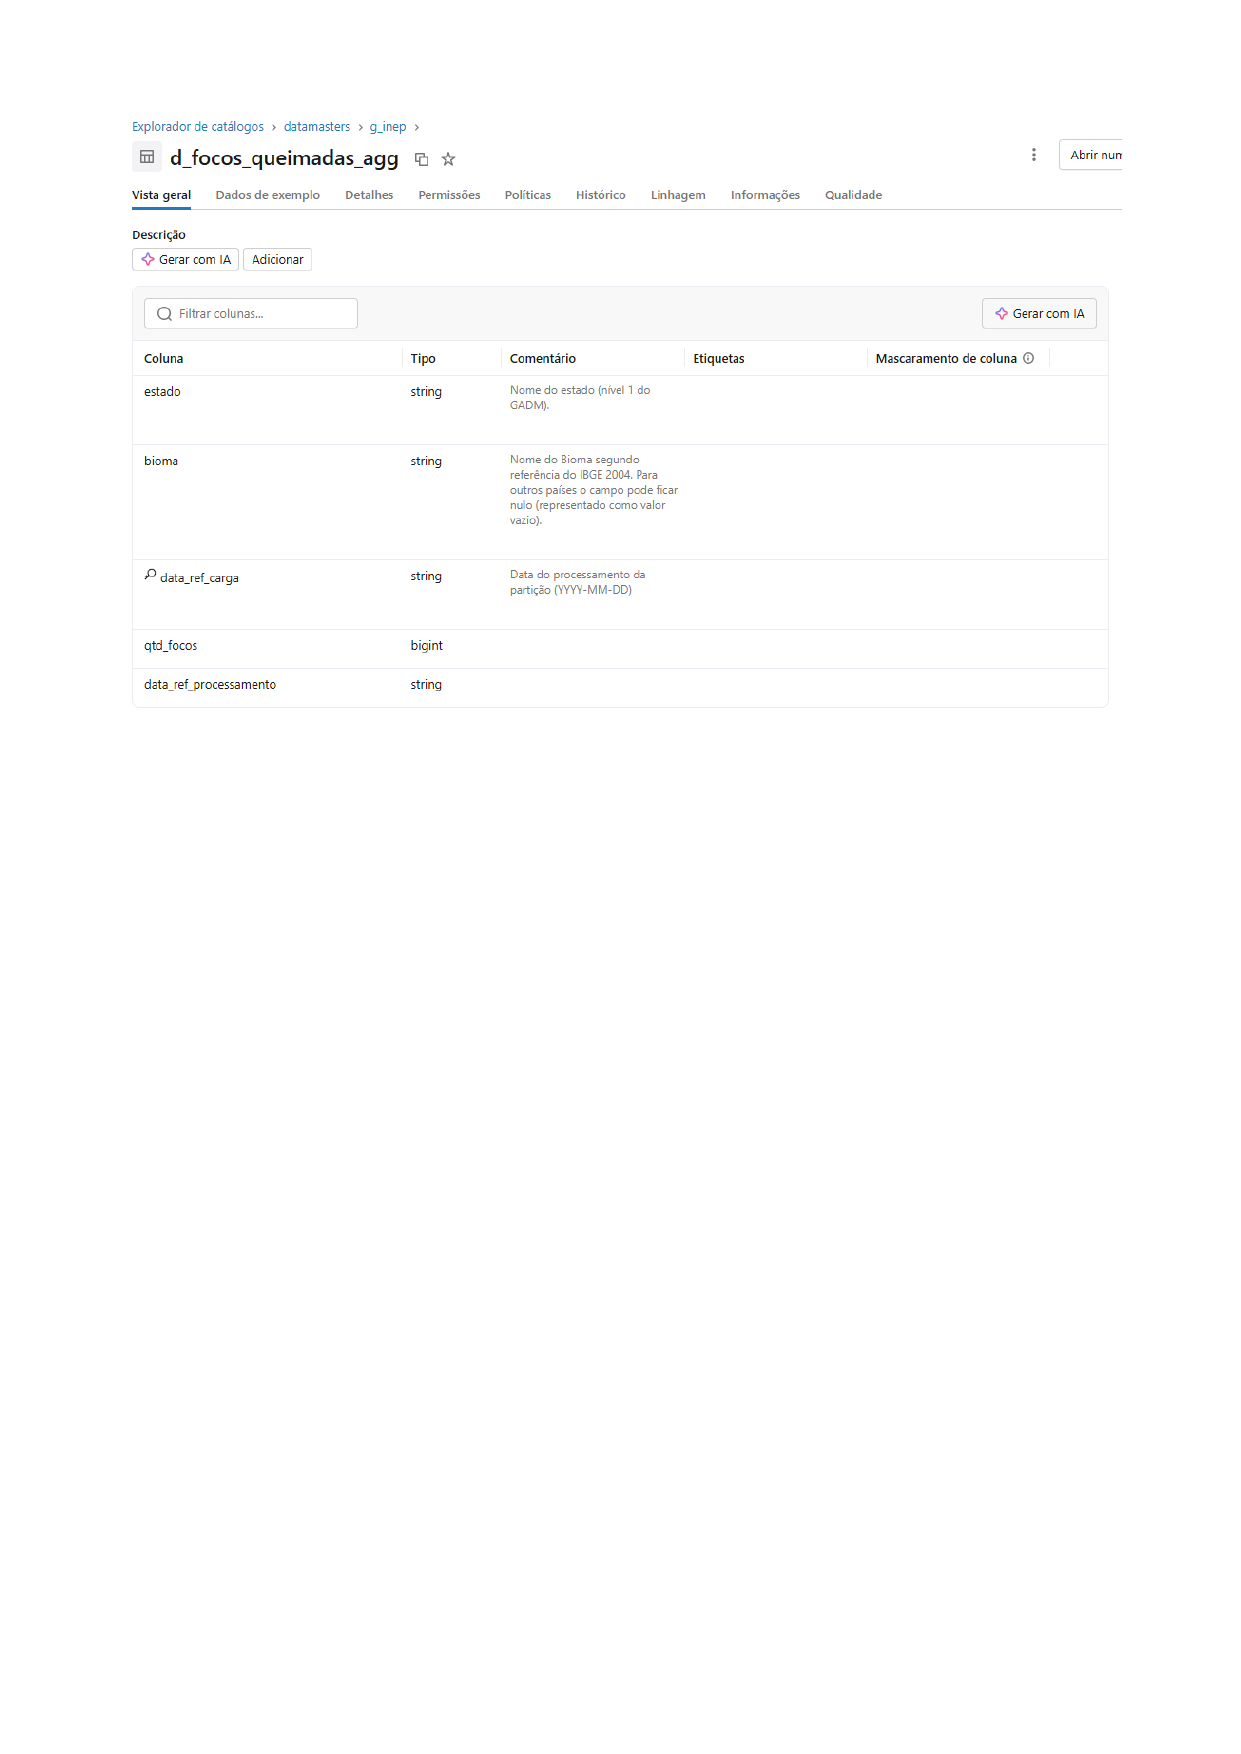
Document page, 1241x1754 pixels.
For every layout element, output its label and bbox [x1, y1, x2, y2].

picture [118, 118, 1123, 729]
